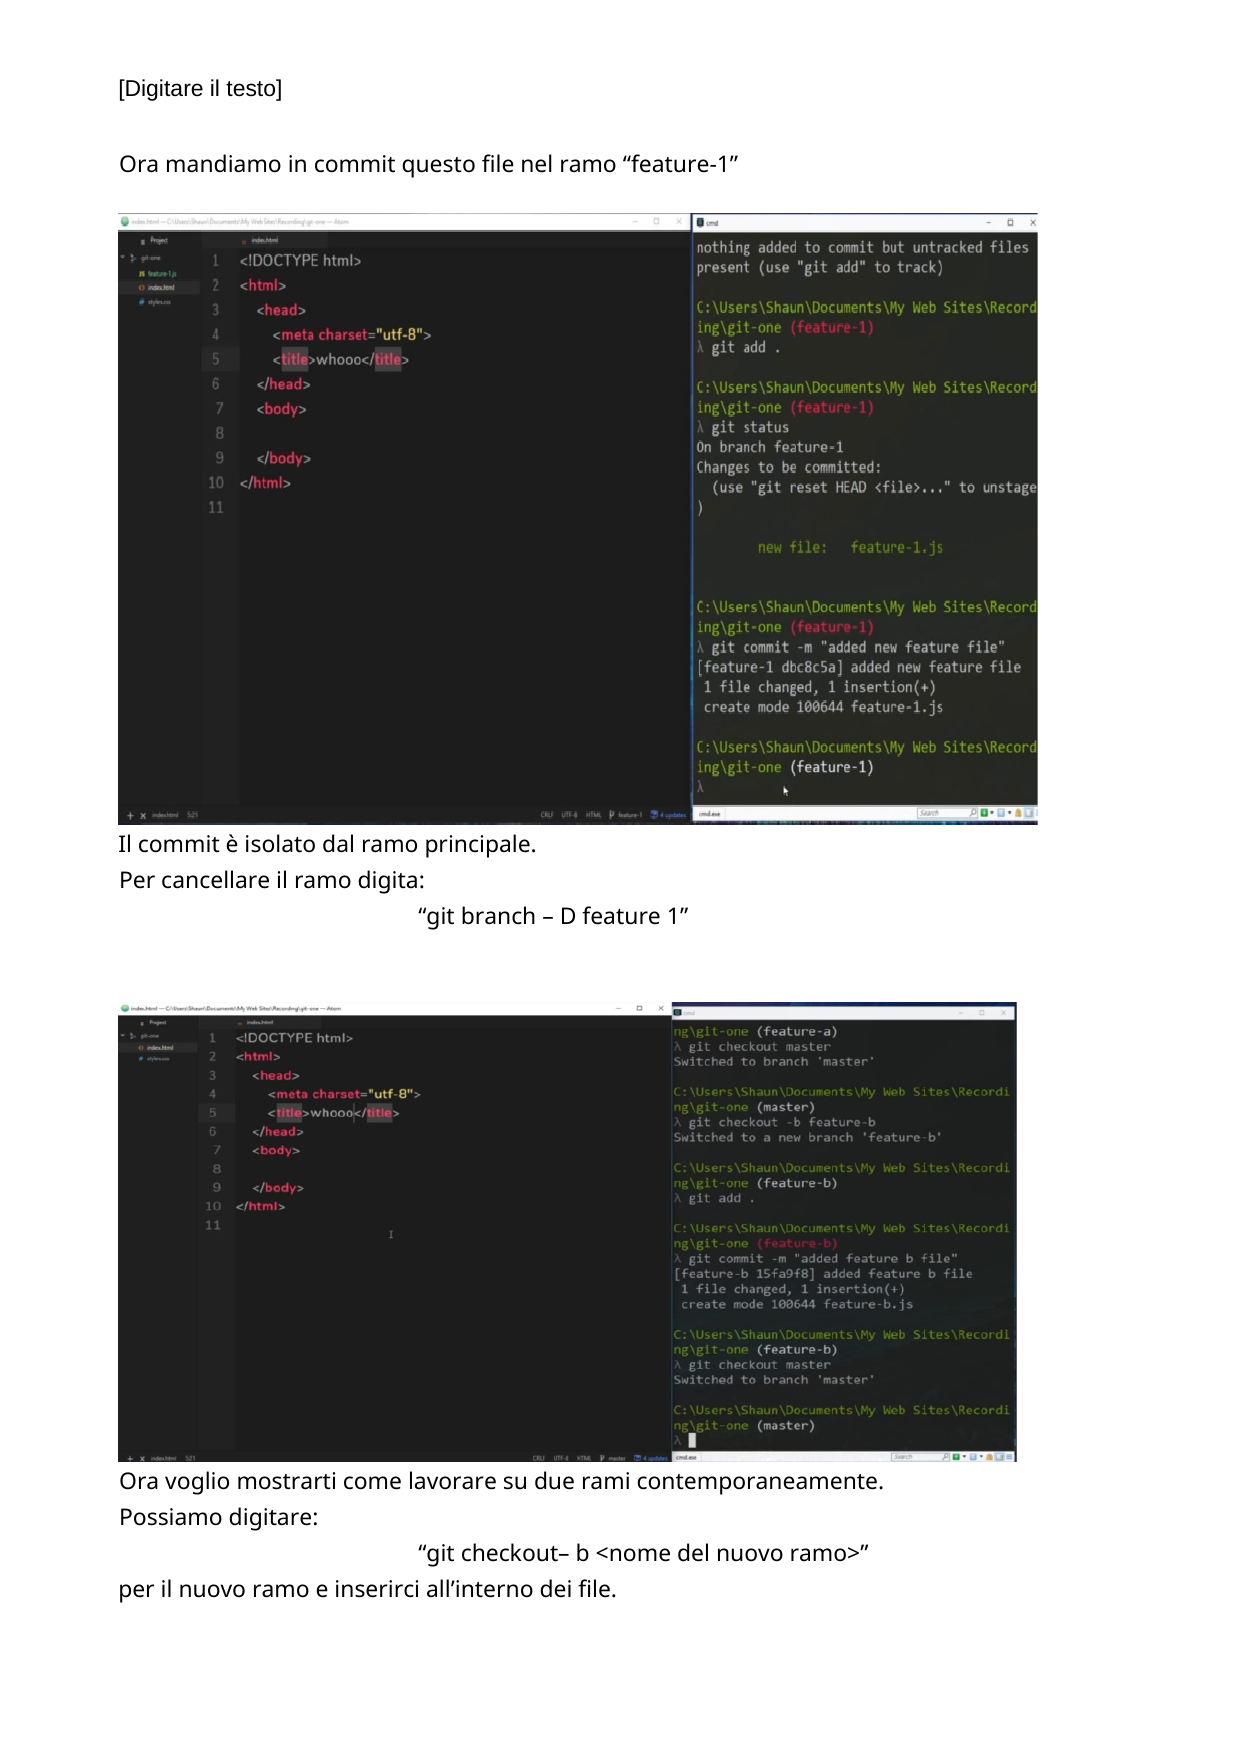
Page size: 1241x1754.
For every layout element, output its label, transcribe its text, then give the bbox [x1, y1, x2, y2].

text Ora voglio mostrarti come lavorare su due rami contemporaneamente. [118, 1465, 1124, 1496]
text Ora mandiamo in commit questo file nel ramo “feature-1” [118, 148, 1124, 179]
text Per cancellare il ramo digita: [118, 864, 1124, 895]
picture [118, 213, 1038, 825]
text Possiamo digitare: [118, 1501, 1124, 1532]
text “git checkout– b <nome del nuovo ramo>” [118, 1537, 1124, 1568]
picture [118, 1002, 1017, 1462]
text “git branch – D feature 1” [118, 900, 1124, 931]
text per il nuovo ramo e inserirci all’interno dei file. [118, 1573, 1124, 1604]
text Il commit è isolato dal ramo principale. [118, 828, 1124, 859]
